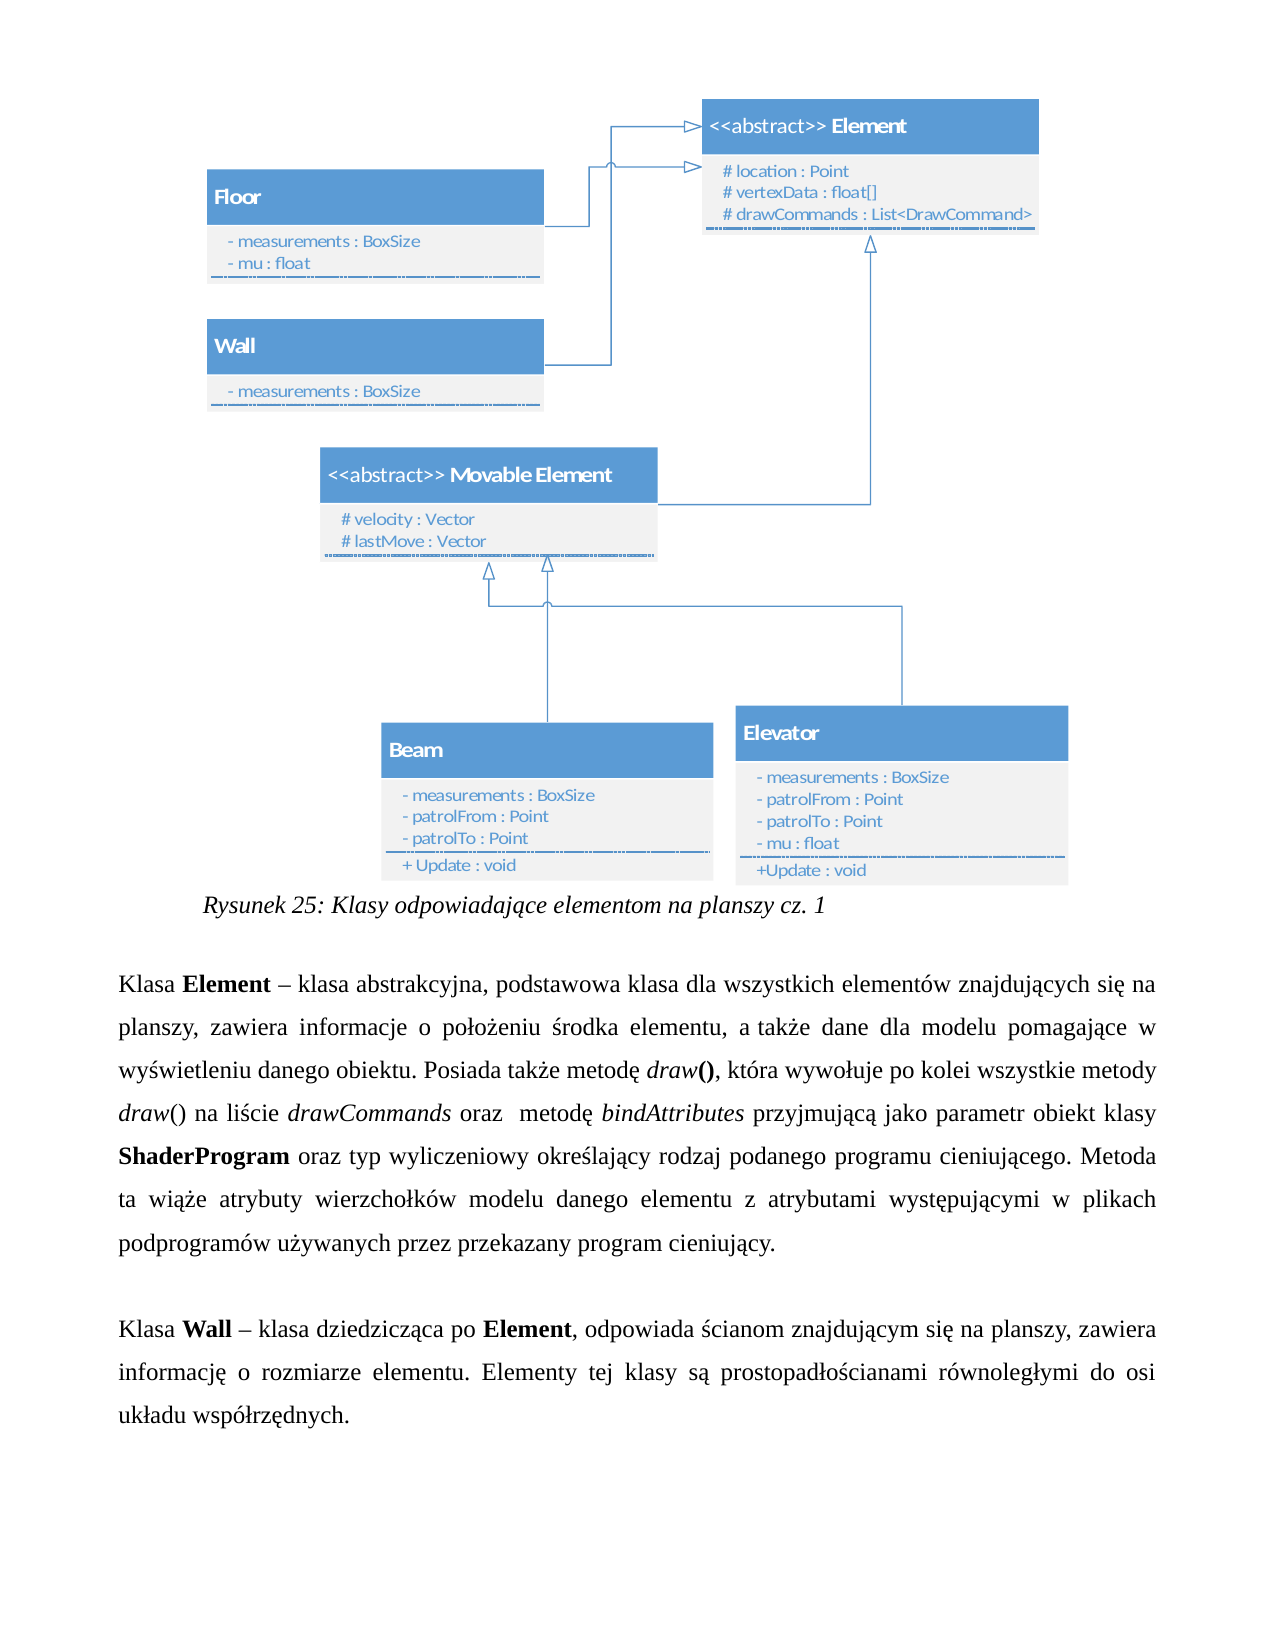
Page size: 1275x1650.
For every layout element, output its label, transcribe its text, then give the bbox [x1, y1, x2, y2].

text Rysunek 25: Klasy odpowiadające elementom na planszy cz. 1 [203, 888, 1072, 919]
text Klasa Element – klasa abstrakcyjna, podstawowa klasa dla wszystkich elementów znajdujących się na planszy, zawiera informacje o położeniu środka elementu, a także dane dla modelu pomagające w wyświetleniu danego obiektu. Posiada także metodę draw(), która wywołuje po kolei wszystkie metody draw() na liście drawCommands oraz metodę bindAttributes przyjmującą jako parametr obiekt klasy ShaderProgram oraz typ wyliczeniowy określający rodzaj podanego programu cieniującego. Metoda ta wiąże atrybuty wierzchołków modelu danego elementu z atrybutami występującymi w plikach podprogramów używanych przez przekazany program cieniujący. [118, 969, 1157, 1256]
text Klasa Wall – klasa dziedzicząca po Element, odpowiada ścianom znajdującym się na planszy, zawiera informację o rozmiarze elementu. Elementy tej klasy są prostopadłościanami równoległymi do osi układu współrzędnych. [118, 1314, 1157, 1429]
